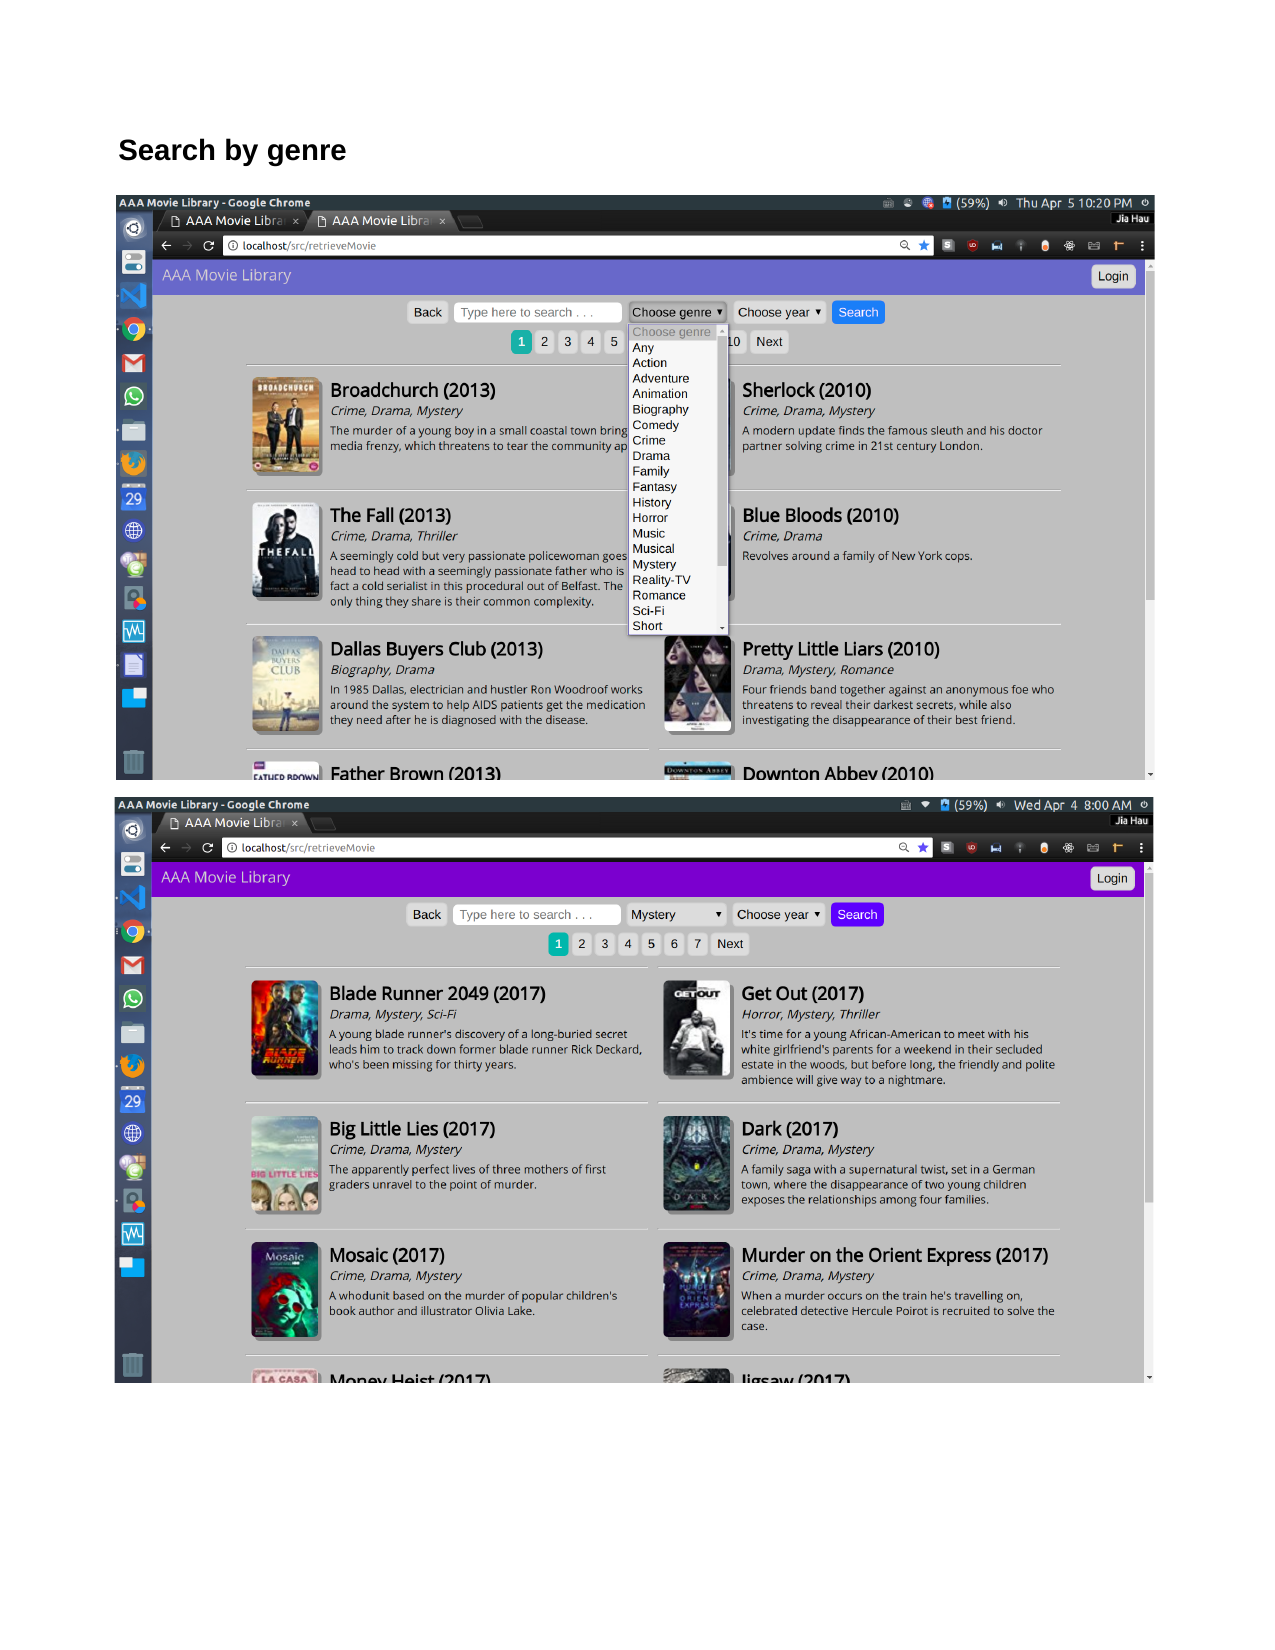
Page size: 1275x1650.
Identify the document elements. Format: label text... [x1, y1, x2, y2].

subtitle Search by genre [118, 133, 1157, 166]
picture [116, 195, 1155, 780]
picture [114, 797, 1154, 1383]
